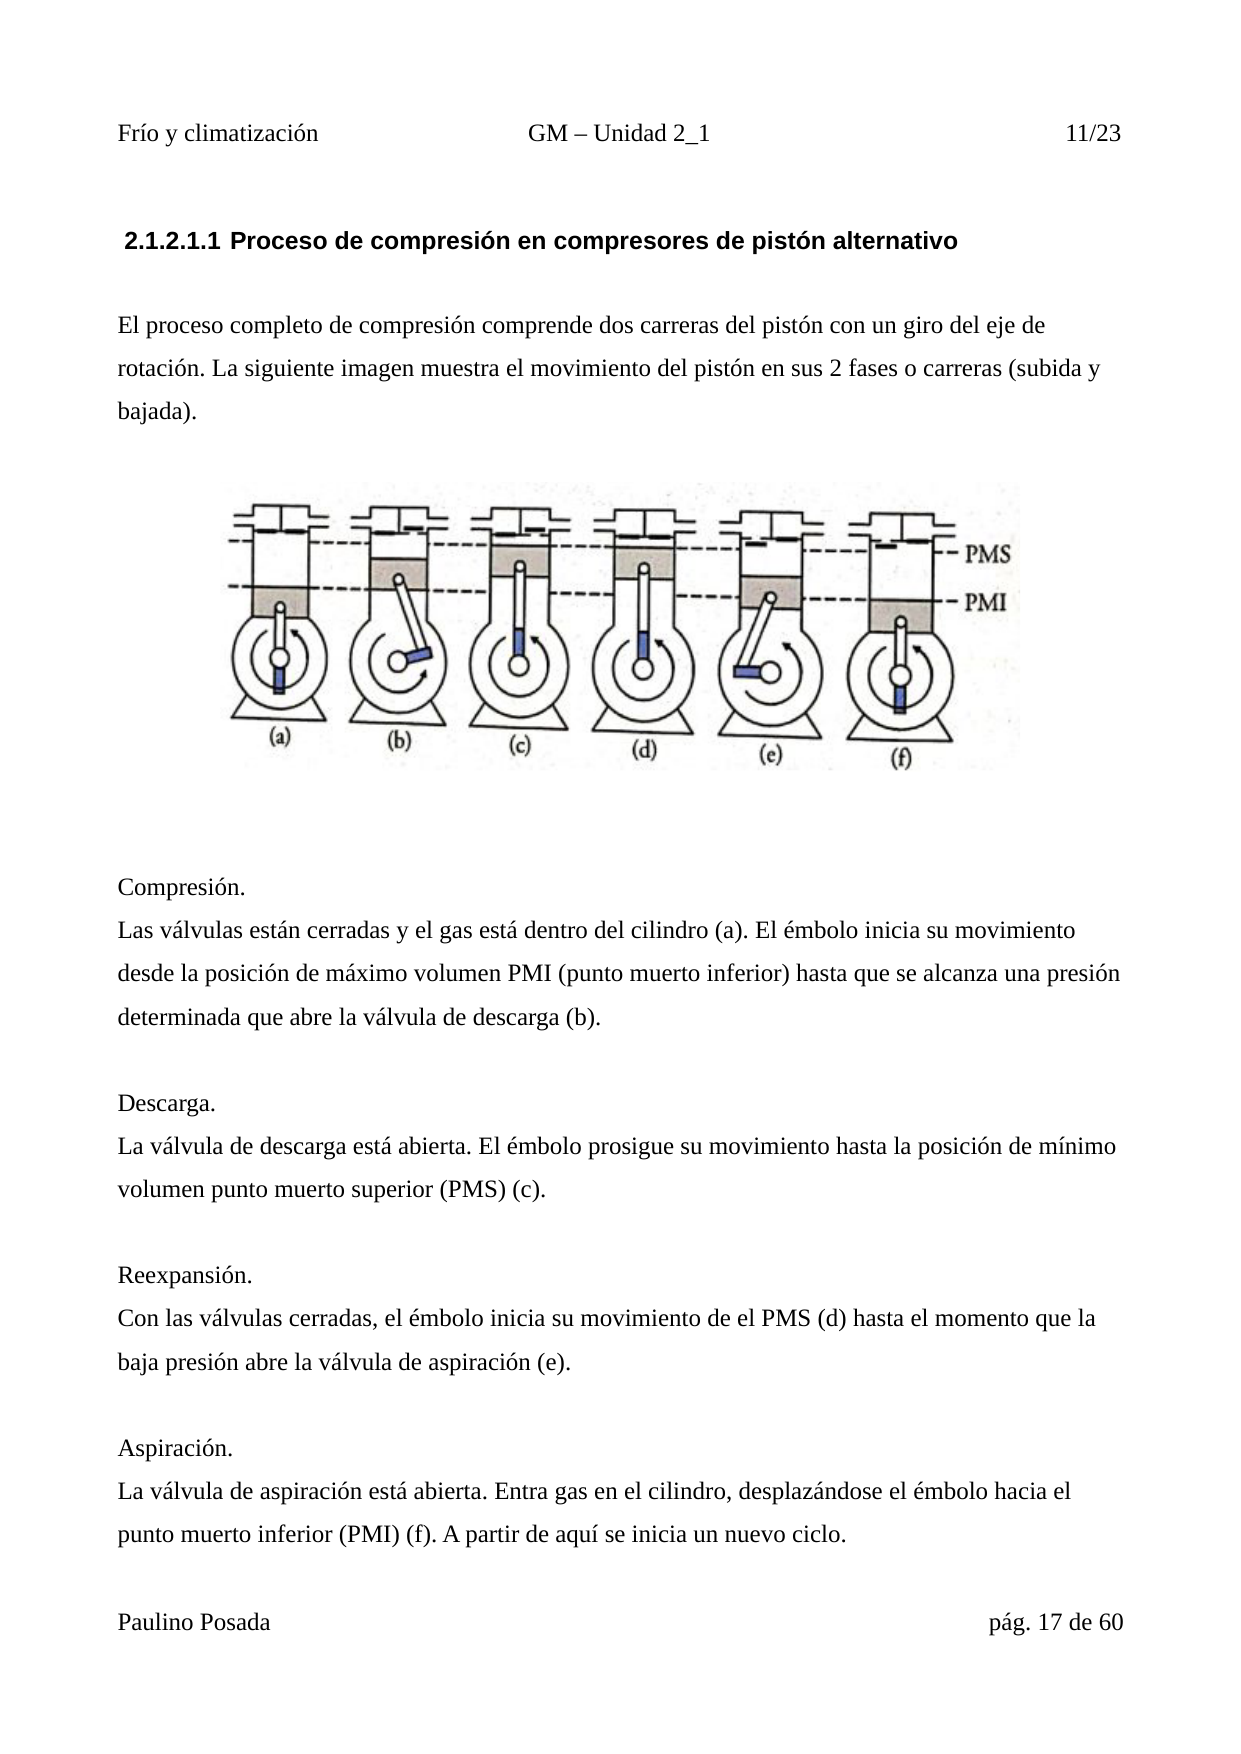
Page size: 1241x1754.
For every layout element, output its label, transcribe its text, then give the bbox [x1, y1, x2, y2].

text Aspiración. [117, 1433, 1123, 1462]
picture [220, 482, 1021, 772]
text El proceso completo de compresión comprende dos carreras del pistón con un giro del eje de rotación. La siguiente imagen muestra el movimiento del pistón en sus 2 fases o carreras (subida y bajada). [117, 310, 1123, 425]
subtitle Proceso de compresión en compresores de pistón alternativo [117, 226, 1123, 254]
text Reexpansión. [117, 1260, 1123, 1289]
text Descarga. [117, 1088, 1123, 1117]
text punto muerto inferior (PMI) (f). A partir de aquí se inicia un nuevo ciclo. [117, 1519, 1123, 1548]
text Compresión. [117, 872, 1123, 901]
text Con las válvulas cerradas, el émbolo inicia su movimiento de el PMS (d) hasta el momento que la baja presión abre la válvula de aspiración (e). [117, 1303, 1123, 1375]
text La válvula de aspiración está abierta. Entra gas en el cilindro, desplazándose el émbolo hacia el [117, 1476, 1123, 1505]
text La válvula de descarga está abierta. El émbolo prosigue su movimiento hasta la posición de mínimo volumen punto muerto superior (PMS) (c). [117, 1131, 1123, 1203]
text Las válvulas están cerradas y el gas está dentro del cilindro (a). El émbolo inicia su movimiento desde la posición de máximo volumen PMI (punto muerto inferior) hasta que se alcanza una presión determinada que abre la válvula de descarga (b). [117, 915, 1123, 1030]
